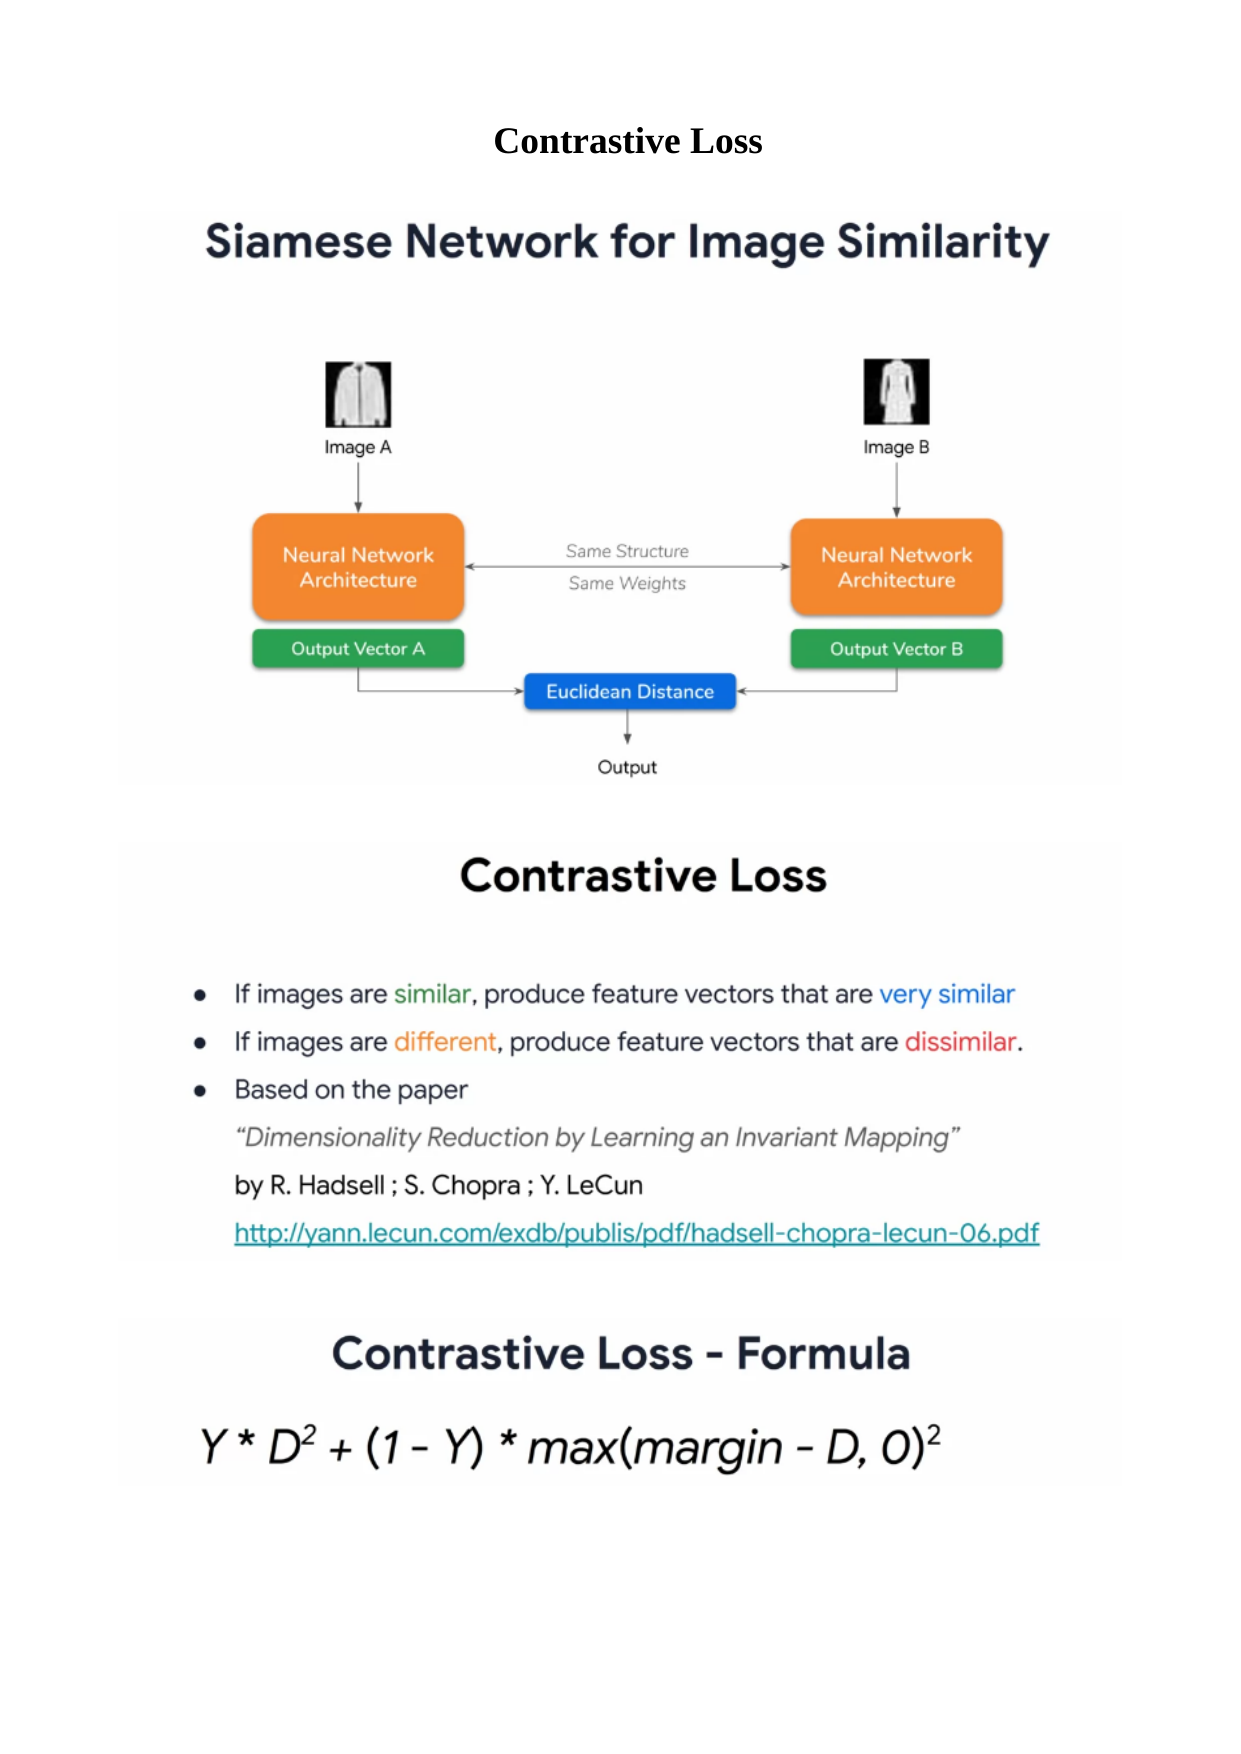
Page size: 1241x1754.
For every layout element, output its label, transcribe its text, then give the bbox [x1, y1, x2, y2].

picture [118, 1318, 1123, 1486]
picture [118, 211, 1123, 785]
subtitle Contrastive Loss [118, 118, 1122, 161]
picture [118, 842, 1123, 1261]
